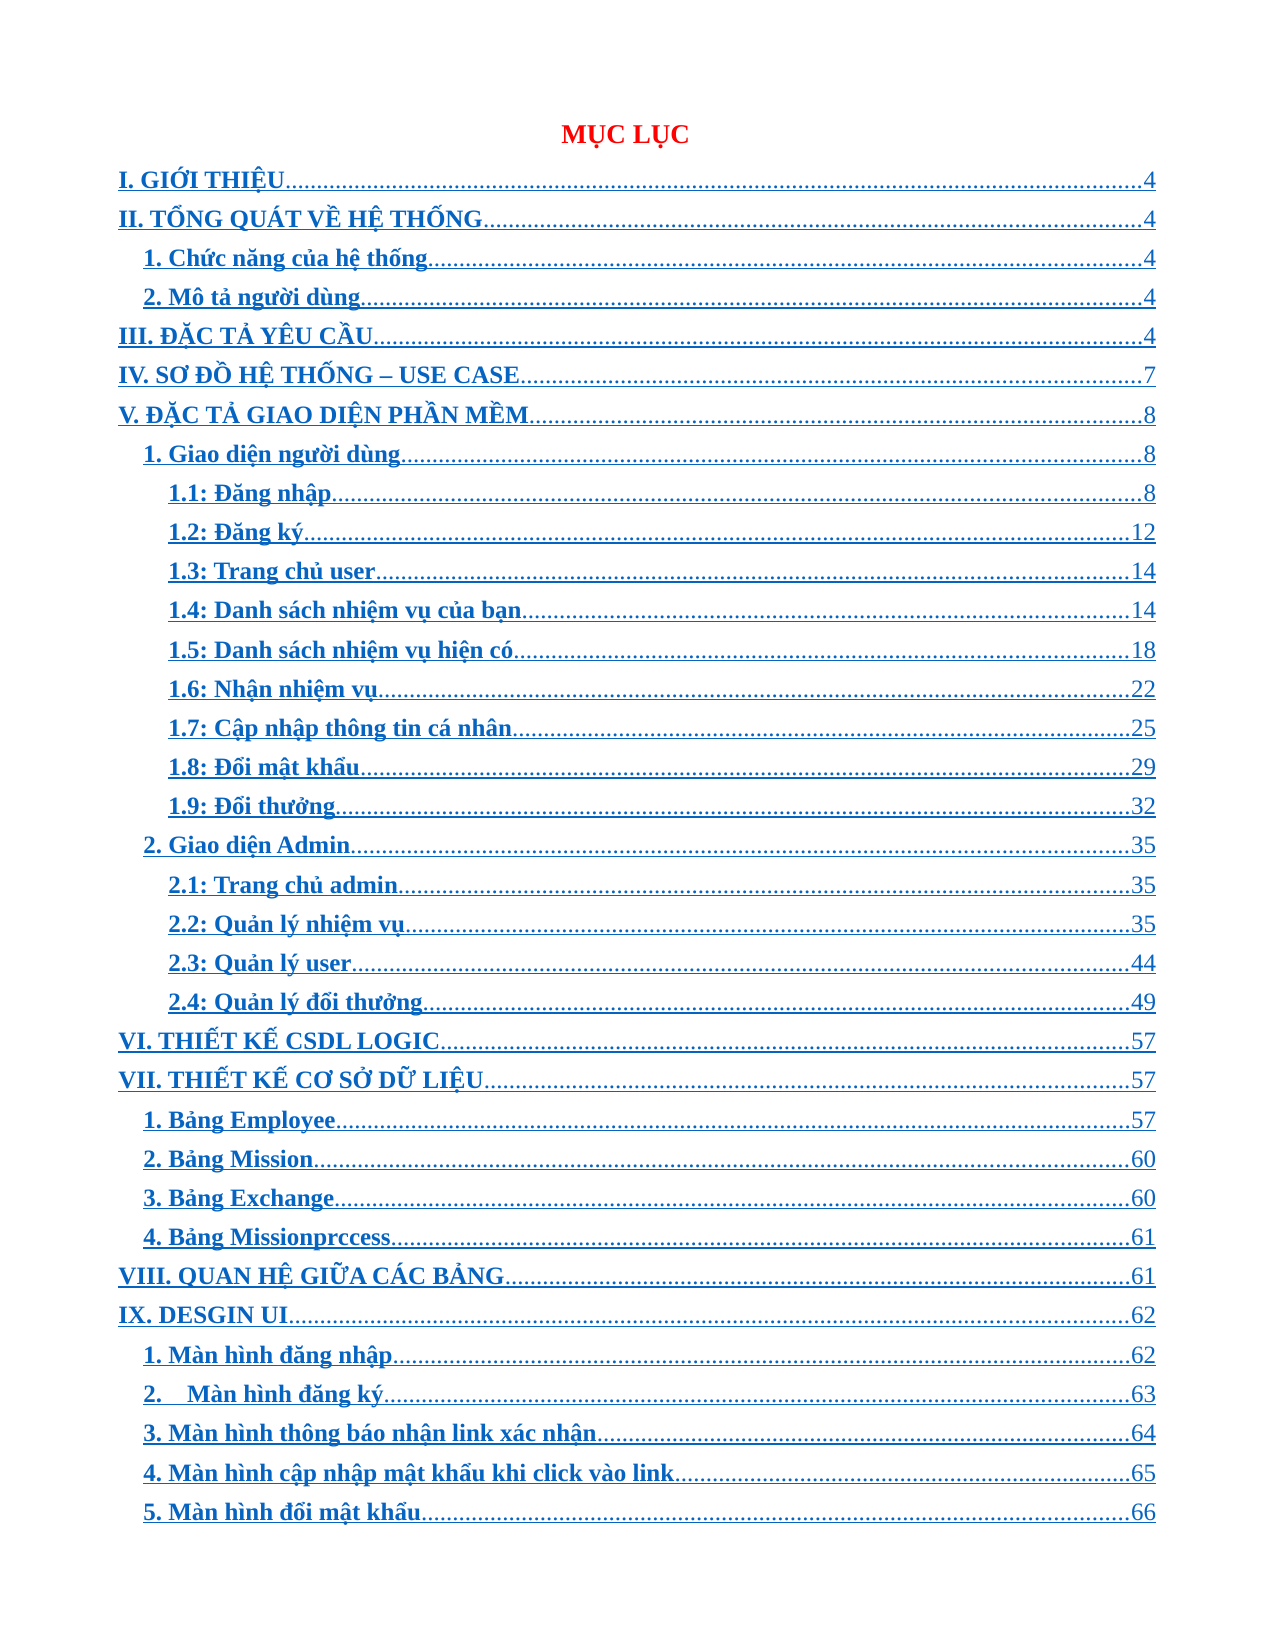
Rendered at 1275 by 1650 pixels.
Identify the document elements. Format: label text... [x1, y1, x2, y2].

text V. ĐẶC TẢ GIAO DIỆN PHẦN MỀM 8 [118, 400, 1157, 428]
text 5. Màn hình đổi mật khẩu 66 [143, 1497, 1157, 1526]
text 2. Bảng Mission 60 [143, 1144, 1157, 1173]
text 2.4: Quản lý đổi thưởng 49 [168, 987, 1157, 1016]
text 1.5: Danh sách nhiệm vụ hiện có 18 [168, 635, 1157, 663]
text 3. Bảng Exchange 60 [143, 1183, 1157, 1212]
text 1.7: Cập nhập thông tin cá nhân 25 [168, 713, 1157, 742]
text IV. SƠ ĐỒ HỆ THỐNG – USE CASE 7 [118, 361, 1157, 389]
text 4. Màn hình cập nhập mật khẩu khi click vào link 65 [143, 1458, 1157, 1486]
text VIII. QUAN HỆ GIỮA CÁC BẢNG 61 [118, 1261, 1157, 1290]
text III. ĐẶC TẢ YÊU CẦU 4 [118, 321, 1157, 350]
text 1.9: Đổi thưởng 32 [168, 791, 1157, 820]
text 2.2: Quản lý nhiệm vụ 35 [168, 909, 1157, 938]
text 2. Mô tả người dùng 4 [143, 282, 1157, 311]
text 3. Màn hình thông báo nhận link xác nhận 64 [143, 1418, 1157, 1447]
text VII. THIẾT KẾ CƠ SỞ DỮ LIỆU 57 [118, 1066, 1157, 1094]
text 1.8: Đổi mật khẩu 29 [168, 752, 1157, 781]
text 1. Chức năng của hệ thống 4 [143, 243, 1157, 272]
text VI. THIẾT KẾ CSDL LOGIC 57 [118, 1026, 1157, 1055]
text I. GIỚI THIỆU 4 [118, 165, 1157, 193]
text 4. Bảng Missionprccess 61 [143, 1222, 1157, 1251]
text 1.3: Trang chủ user 14 [168, 556, 1157, 585]
text IX. DESGIN UI 62 [118, 1301, 1157, 1329]
text 2.1: Trang chủ admin 35 [168, 870, 1157, 898]
text 2. Màn hình đăng ký 63 [143, 1379, 1157, 1408]
text 1.6: Nhận nhiệm vụ 22 [168, 674, 1157, 703]
subtitle MỤC LỤC [443, 118, 1157, 149]
text 2.3: Quản lý user 44 [168, 948, 1157, 977]
text 1.1: Đăng nhập 8 [168, 478, 1157, 507]
text 1. Giao diện người dùng 8 [143, 439, 1157, 468]
text 1.2: Đăng ký 12 [168, 517, 1157, 546]
text II. TỔNG QUÁT VỀ HỆ THỐNG 4 [118, 204, 1157, 233]
text 1. Bảng Employee 57 [143, 1105, 1157, 1133]
text 2. Giao diện Admin 35 [143, 831, 1157, 859]
text 1.4: Danh sách nhiệm vụ của bạn 14 [168, 596, 1157, 624]
text 1. Màn hình đăng nhập 62 [143, 1340, 1157, 1368]
